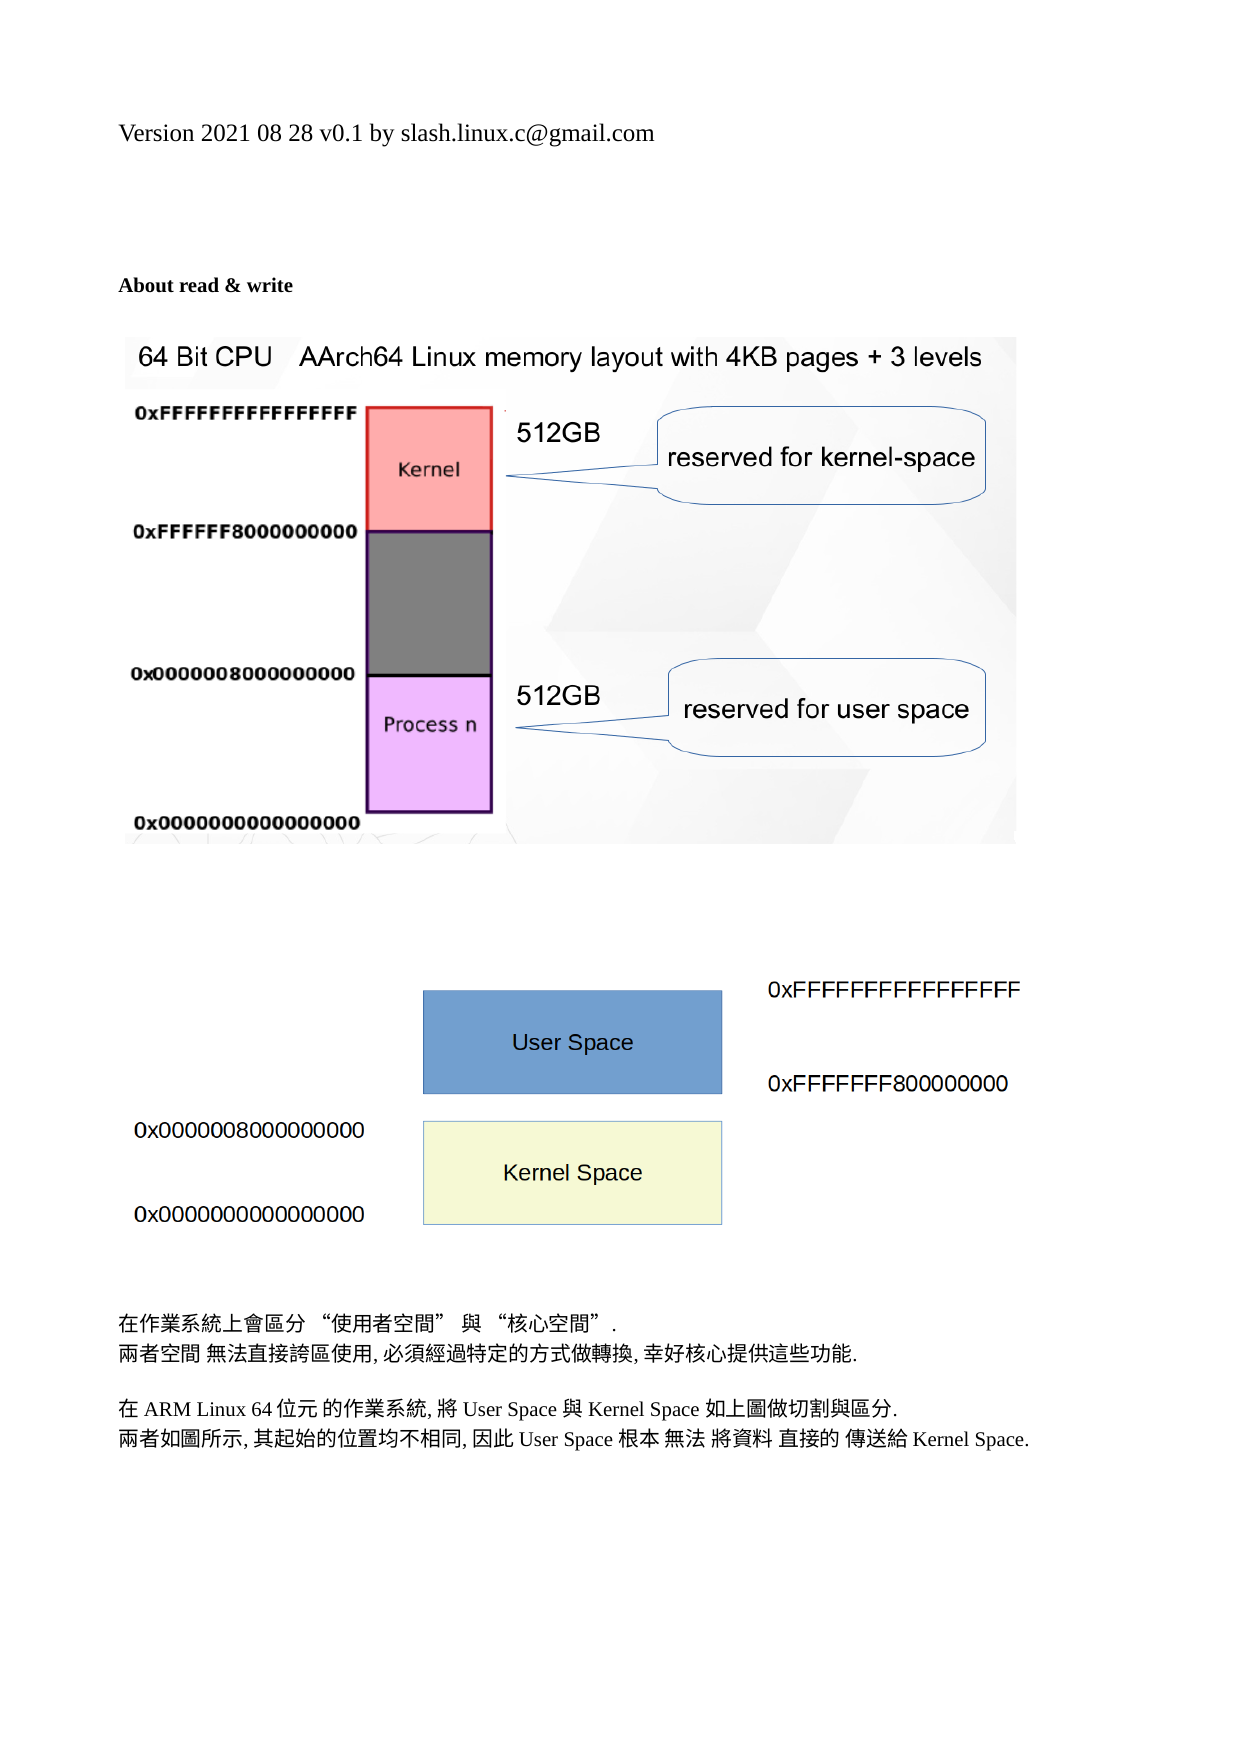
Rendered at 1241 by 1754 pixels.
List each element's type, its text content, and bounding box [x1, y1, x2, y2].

text 兩者空間 無法直接誇區使用, 必須經過特定的方式做轉換, 幸好核心提供這些功能. [118, 1337, 1122, 1368]
text About read & write [118, 273, 1122, 297]
text 在作業系統上會區分 “使用者空間” 與 “核心空間”. [118, 1307, 1122, 1337]
picture [125, 337, 1017, 844]
picture [119, 926, 1030, 1240]
text 兩者如圖所示, 其起始的位置均不相同, 因此 User Space 根本 無法 將資料 直接的 傳送給 Kernel Space. [118, 1422, 1122, 1452]
text 在 ARM Linux 64位元 的作業系統, 將 User Space 與 Kernel Space 如上圖做切割與區分. [118, 1392, 1122, 1422]
